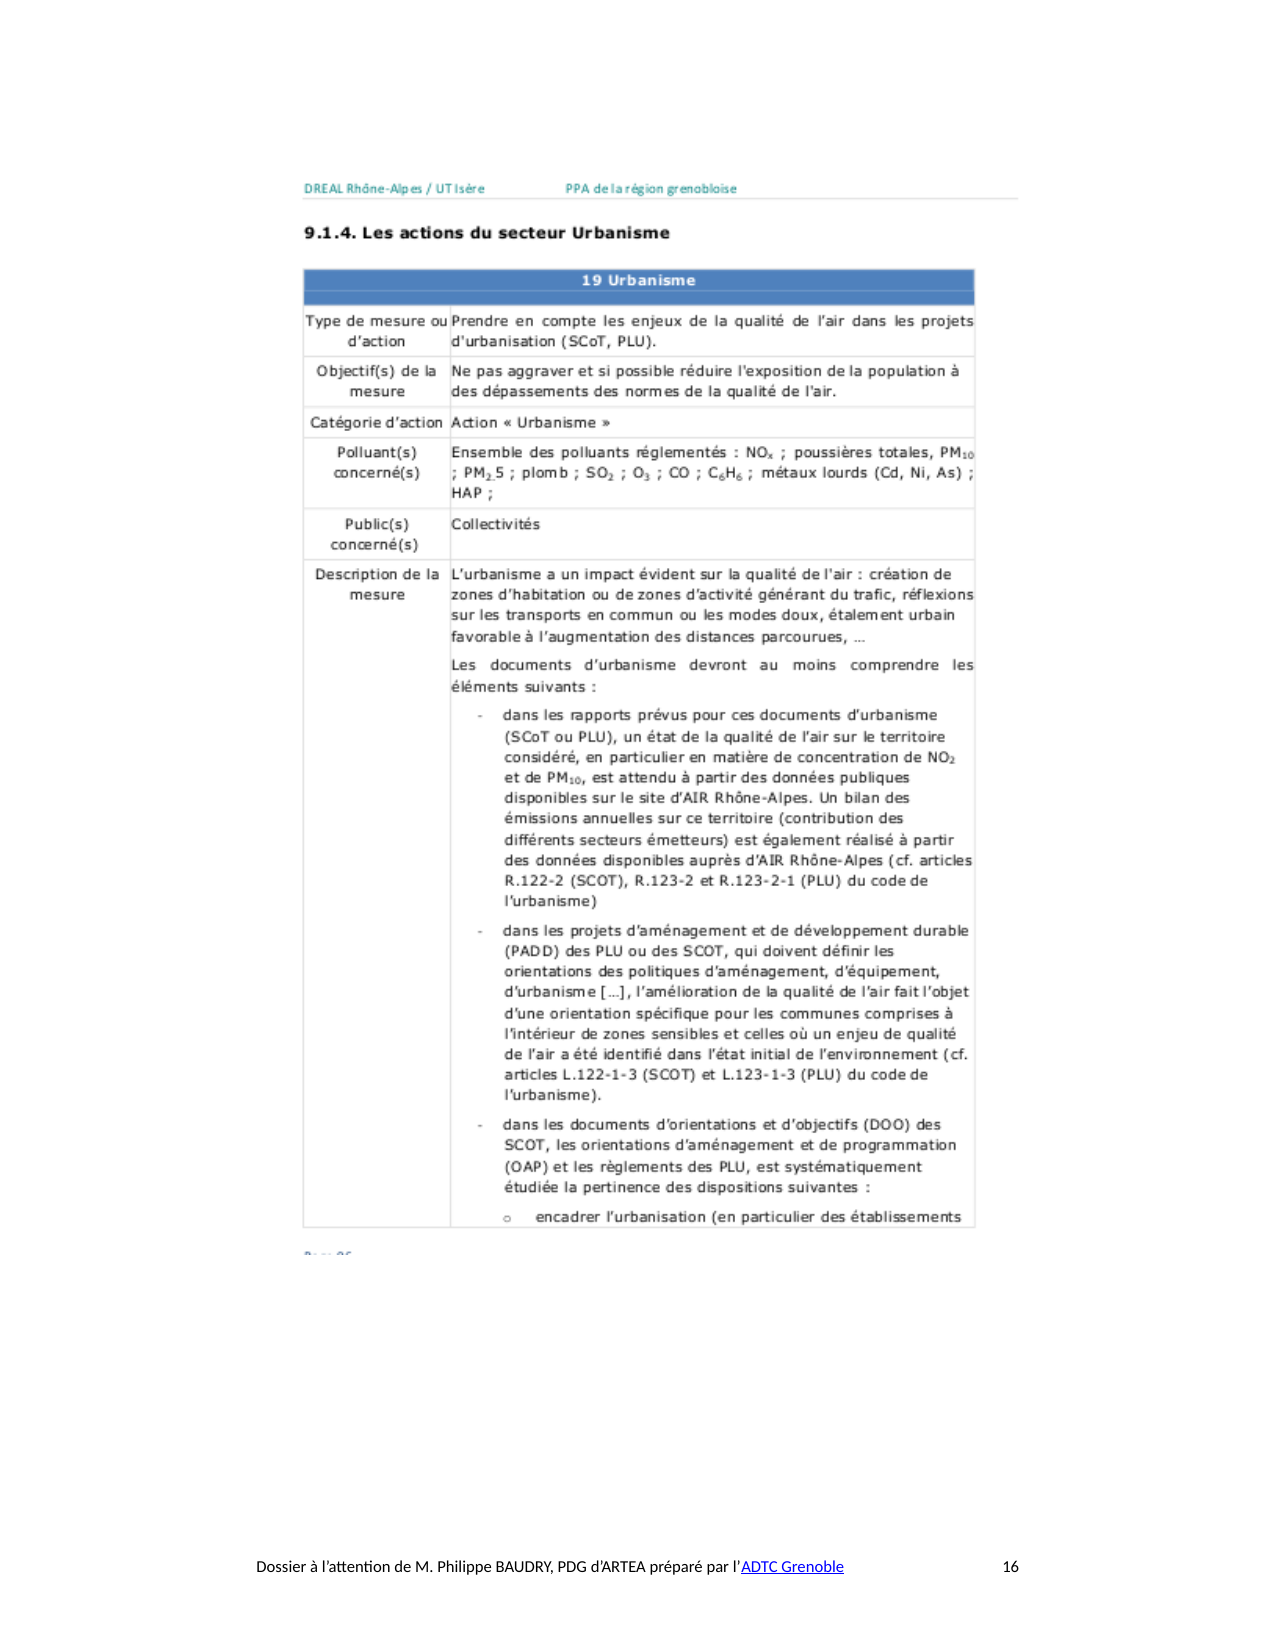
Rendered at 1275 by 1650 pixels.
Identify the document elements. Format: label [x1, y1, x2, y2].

picture [284, 173, 1019, 1255]
